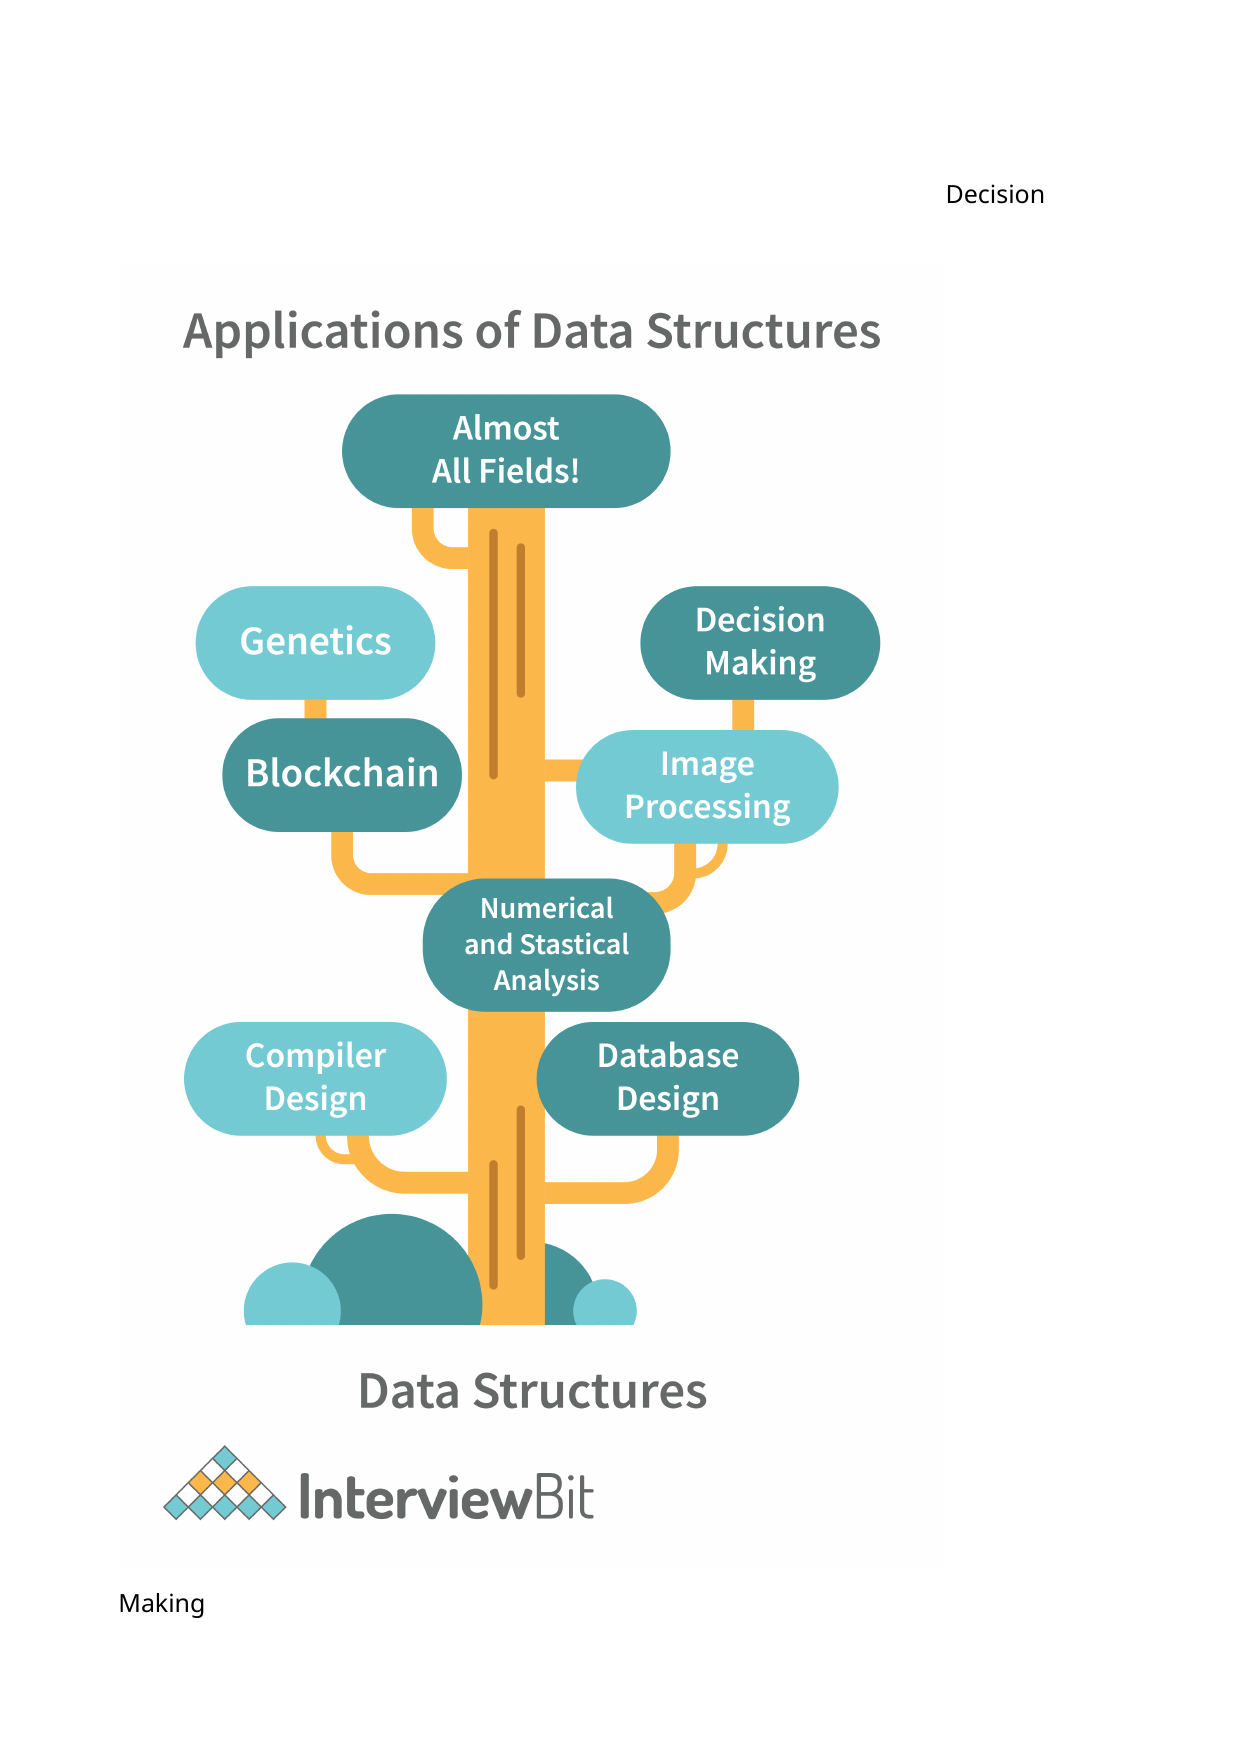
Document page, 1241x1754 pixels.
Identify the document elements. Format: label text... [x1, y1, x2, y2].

picture [118, 262, 946, 1569]
text Decision Making [118, 176, 1122, 1620]
